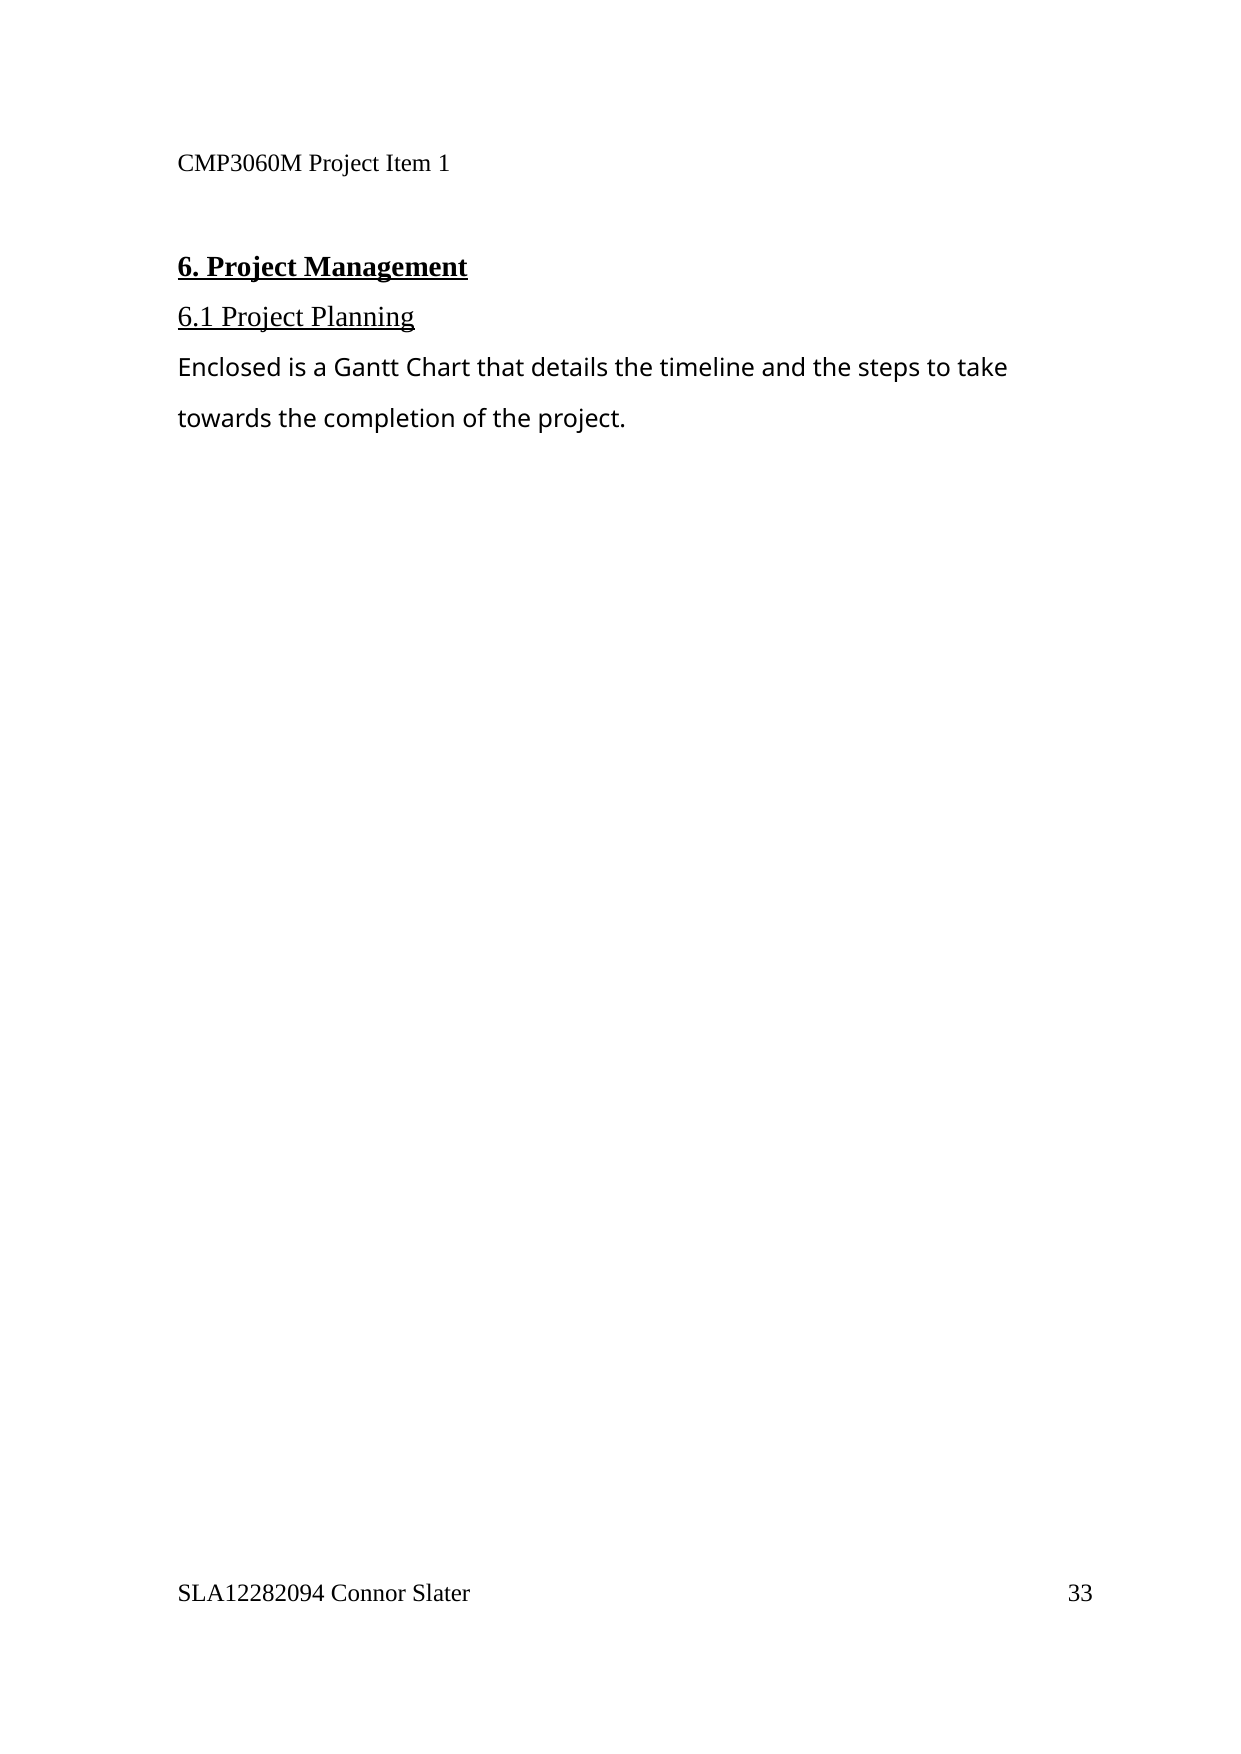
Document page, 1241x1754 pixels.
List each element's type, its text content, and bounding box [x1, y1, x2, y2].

text 6.1 Project Planning [177, 299, 1093, 333]
text Enclosed is a Gantt Chart that details the timeline and the steps to take towards the completion of the project. [177, 349, 1093, 435]
text 6. Project Management [177, 249, 1093, 282]
